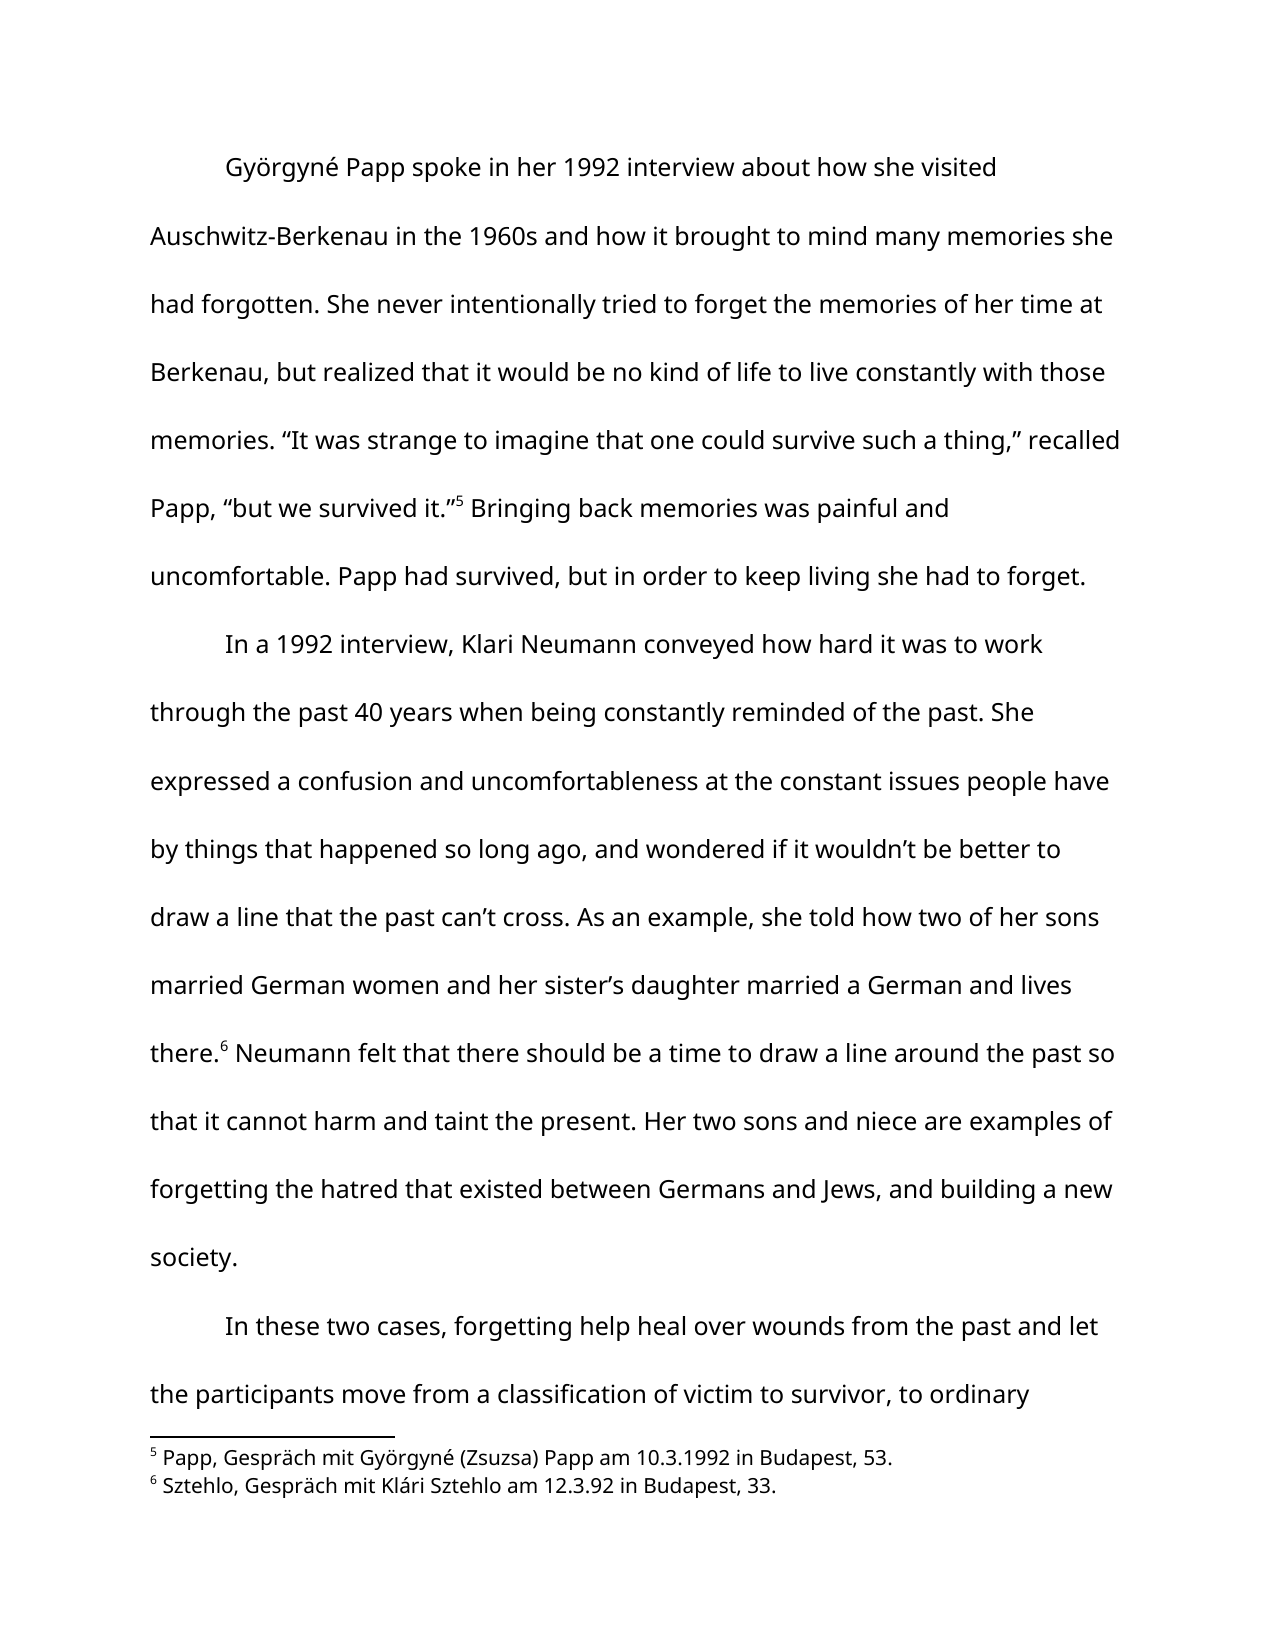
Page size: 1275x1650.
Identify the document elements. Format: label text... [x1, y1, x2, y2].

text In a 1992 interview, Klari Neumann conveyed how hard it was to work through the past 40 years when being constantly reminded of the past. She expressed a confusion and uncomfortableness at the constant issues people have by things that happened so long ago, and wondered if it wouldn’t be better to draw a line that the past can’t cross. As an example, she told how two of her sons married German women and her sister’s daughter married a German and lives there. Neumann felt that there should be a time to draw a line around the past so that it cannot harm and taint the present. Her two sons and niece are examples of forgetting the hatred that existed between Germans and Jews, and building a new society. [150, 627, 1125, 1274]
text In these two cases, forgetting help heal over wounds from the past and let the participants move from a classification of victim to survivor, to ordinary [150, 1308, 1125, 1410]
text Papp, Gespräch mit Györgyné (Zsuzsa) Papp am 10.3.1992 in Budapest, 53. [150, 1443, 1125, 1472]
text Sztehlo, Gespräch mit Klári Sztehlo am 12.3.92 in Budapest, 33. [150, 1472, 1125, 1500]
text Györgyné Papp spoke in her 1992 interview about how she visited Auschwitz-Berkenau in the 1960s and how it brought to mind many memories she had forgotten. She never intentionally tried to forget the memories of her time at Berkenau, but realized that it would be no kind of life to live constantly with those memories. “It was strange to imagine that one could survive such a thing,” recalled Papp, “but we survived it.” Bringing back memories was painful and uncomfortable. Papp had survived, but in order to keep living she had to forget. [150, 150, 1125, 593]
